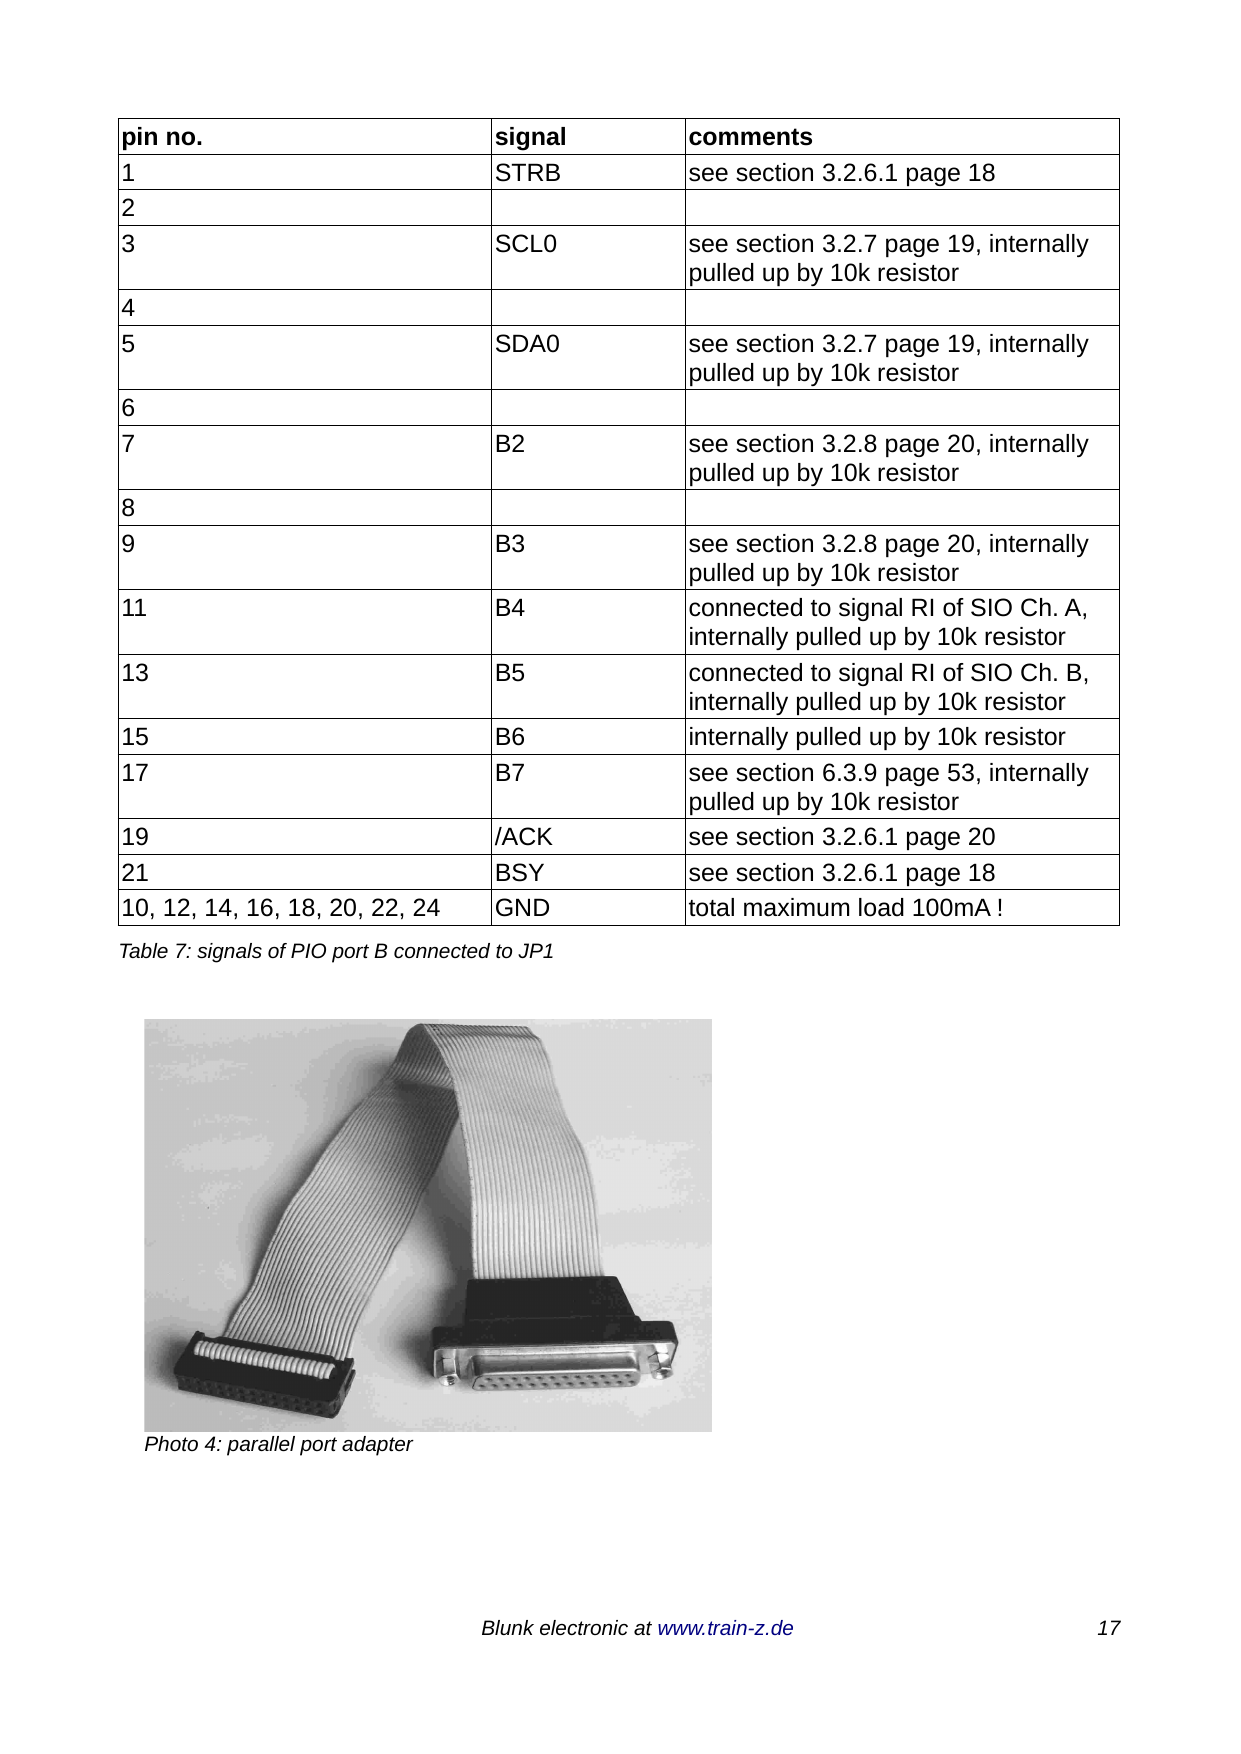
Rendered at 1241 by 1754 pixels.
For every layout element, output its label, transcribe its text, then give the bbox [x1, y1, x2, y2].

table_header signal [492, 119, 685, 154]
text Photo 4: parallel port adapter [144, 1019, 735, 1455]
table_cell [686, 490, 1119, 525]
table_cell /ACK [492, 819, 685, 854]
table_cell total maximum load 100mA ! [686, 890, 1119, 925]
table_cell B6 [492, 719, 685, 754]
table_cell 5 [119, 326, 491, 389]
table_cell BSY [492, 855, 685, 889]
table_cell GND [492, 890, 685, 925]
table_cell see section 3.2.6.1 page 20 [686, 155, 1119, 189]
table_cell 8 [119, 490, 491, 525]
table_cell 9 [119, 526, 491, 589]
picture [144, 1019, 712, 1432]
table_cell 19 [119, 819, 491, 854]
table_cell 4 [119, 290, 491, 325]
table_cell internally pulled up by 10k resistor [686, 719, 1119, 754]
table_cell B3 [492, 526, 685, 589]
table_cell 7 [119, 426, 491, 489]
table_header comments [686, 119, 1119, 154]
table_cell B2 [492, 426, 685, 489]
table_cell [492, 390, 685, 425]
table_cell [492, 190, 685, 225]
table_cell 15 [119, 719, 491, 754]
table_cell 6 [119, 390, 491, 425]
table_cell see section 3.2.7 page 21, internally pulled up by 10k resistor [686, 326, 1119, 389]
table_cell B7 [492, 755, 685, 818]
table_cell connected to signal RI of SIO Ch. B, internally pulled up by 10k resistor [686, 655, 1119, 718]
table_cell see section 3.2.6.1 page 21 [686, 819, 1119, 854]
table_cell 1 [119, 155, 491, 189]
table_cell connected to signal RI of SIO Ch. A, internally pulled up by 10k resistor [686, 590, 1119, 654]
table_cell [492, 490, 685, 525]
table_cell see section 3.2.7 page 21, internally pulled up by 10k resistor [686, 226, 1119, 289]
table_cell [492, 290, 685, 325]
table_cell see section 3.2.8 page 21, internally pulled up by 10k resistor [686, 426, 1119, 489]
table_cell 21 [119, 855, 491, 889]
table_cell 11 [119, 590, 491, 654]
table_cell B5 [492, 655, 685, 718]
table_cell 13 [119, 655, 491, 718]
table_cell [686, 190, 1119, 225]
table_cell 17 [119, 755, 491, 818]
table_cell STRB [492, 155, 685, 189]
table_cell see section 6.3.9 page 55, internally pulled up by 10k resistor [686, 755, 1119, 818]
table_header pin no. [119, 119, 491, 154]
table_cell see section 3.2.6.1 page 20 [686, 855, 1119, 889]
table_cell see section 3.2.8 page 21, internally pulled up by 10k resistor [686, 526, 1119, 589]
table_cell 2 [119, 190, 491, 225]
table_cell 10, 12, 14, 16, 18, 20, 22, 24 [119, 890, 491, 925]
table_cell B4 [492, 590, 685, 654]
table_cell SCL0 [492, 226, 685, 289]
table_cell SDA0 [492, 326, 685, 389]
table_cell 3 [119, 226, 491, 289]
table_cell [686, 390, 1119, 425]
text Table 7: signals of PIO port B connected to JP1 [118, 938, 1122, 962]
table_cell [686, 290, 1119, 325]
